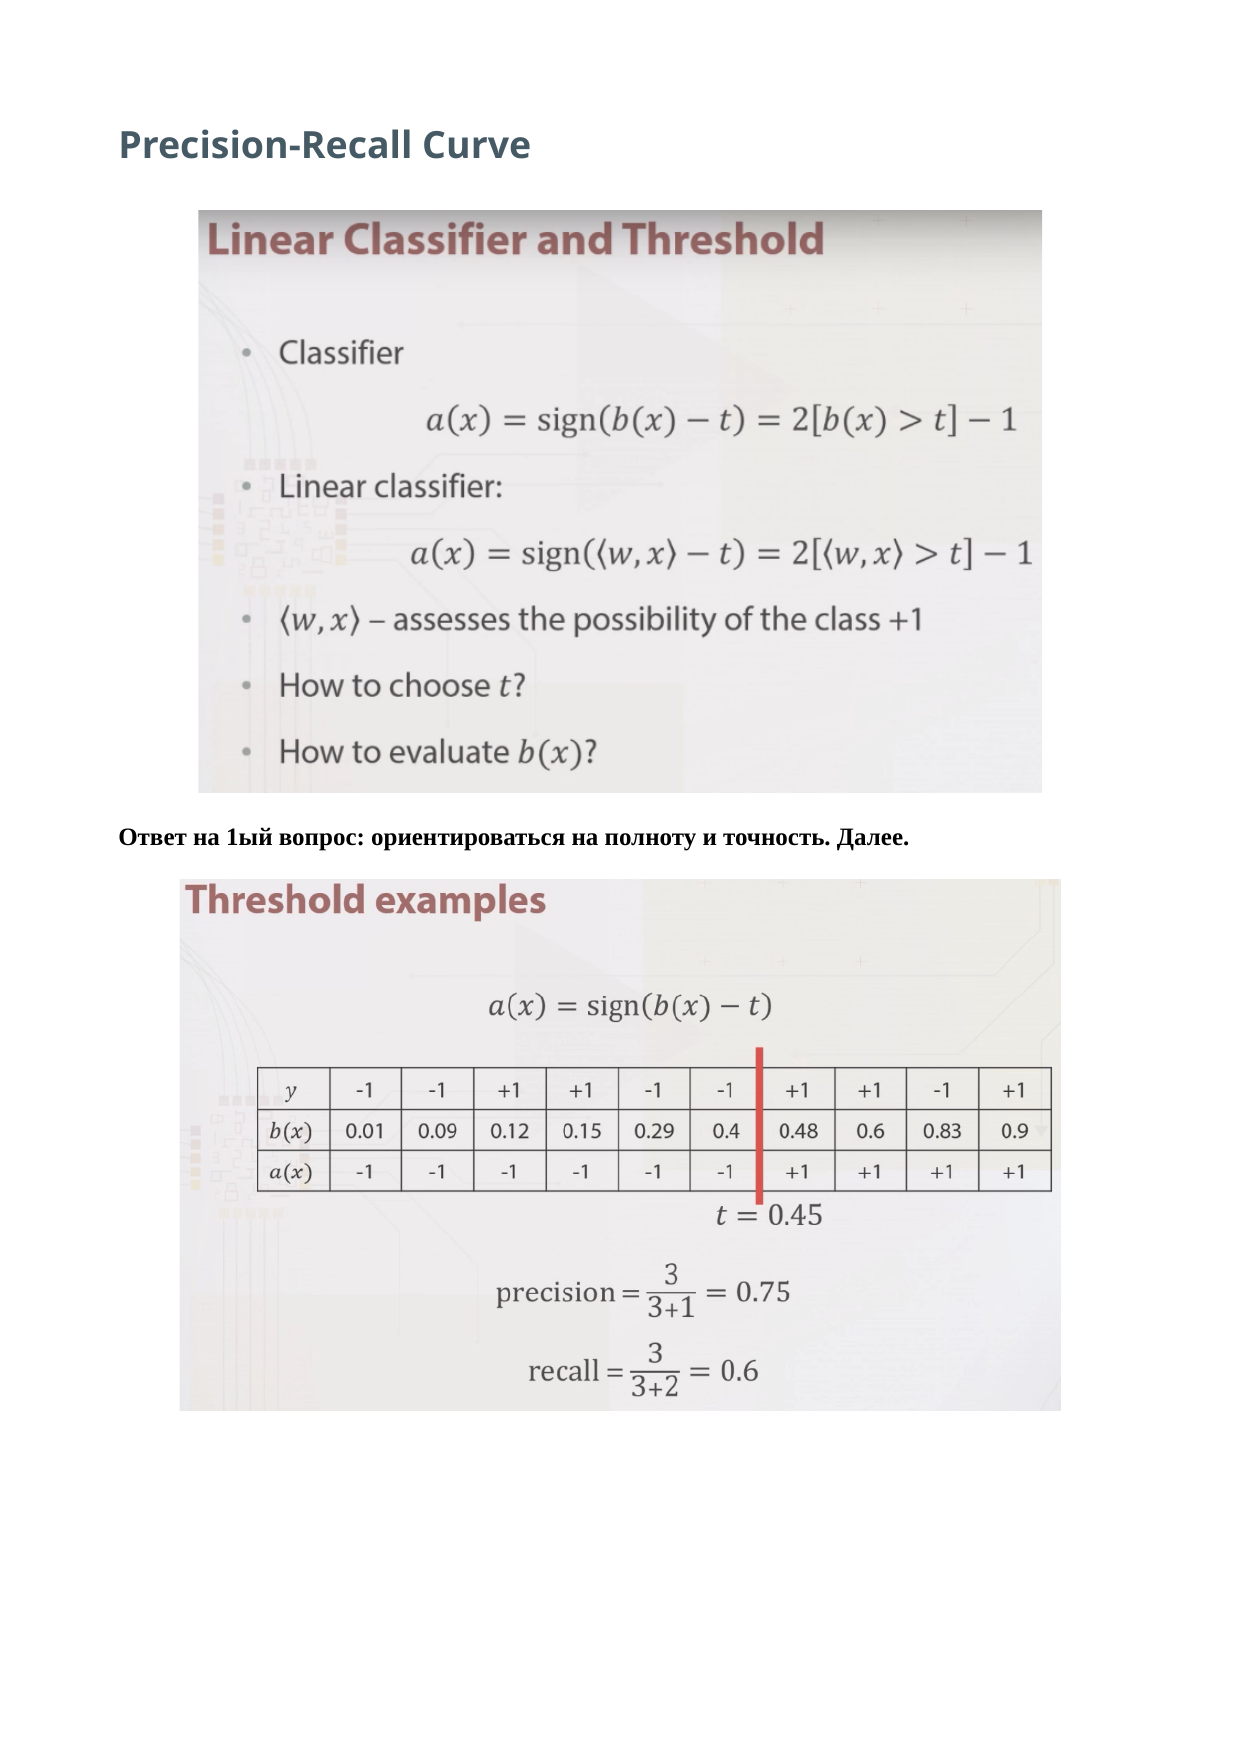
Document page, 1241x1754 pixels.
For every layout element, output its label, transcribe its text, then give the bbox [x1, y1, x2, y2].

text Ответ на 1ый вопрос: ориентироваться на полноту и точность. Далее. [118, 822, 1122, 850]
picture [198, 210, 1043, 793]
subtitle Precision-Recall Curve [118, 118, 1122, 169]
picture [179, 879, 1061, 1411]
